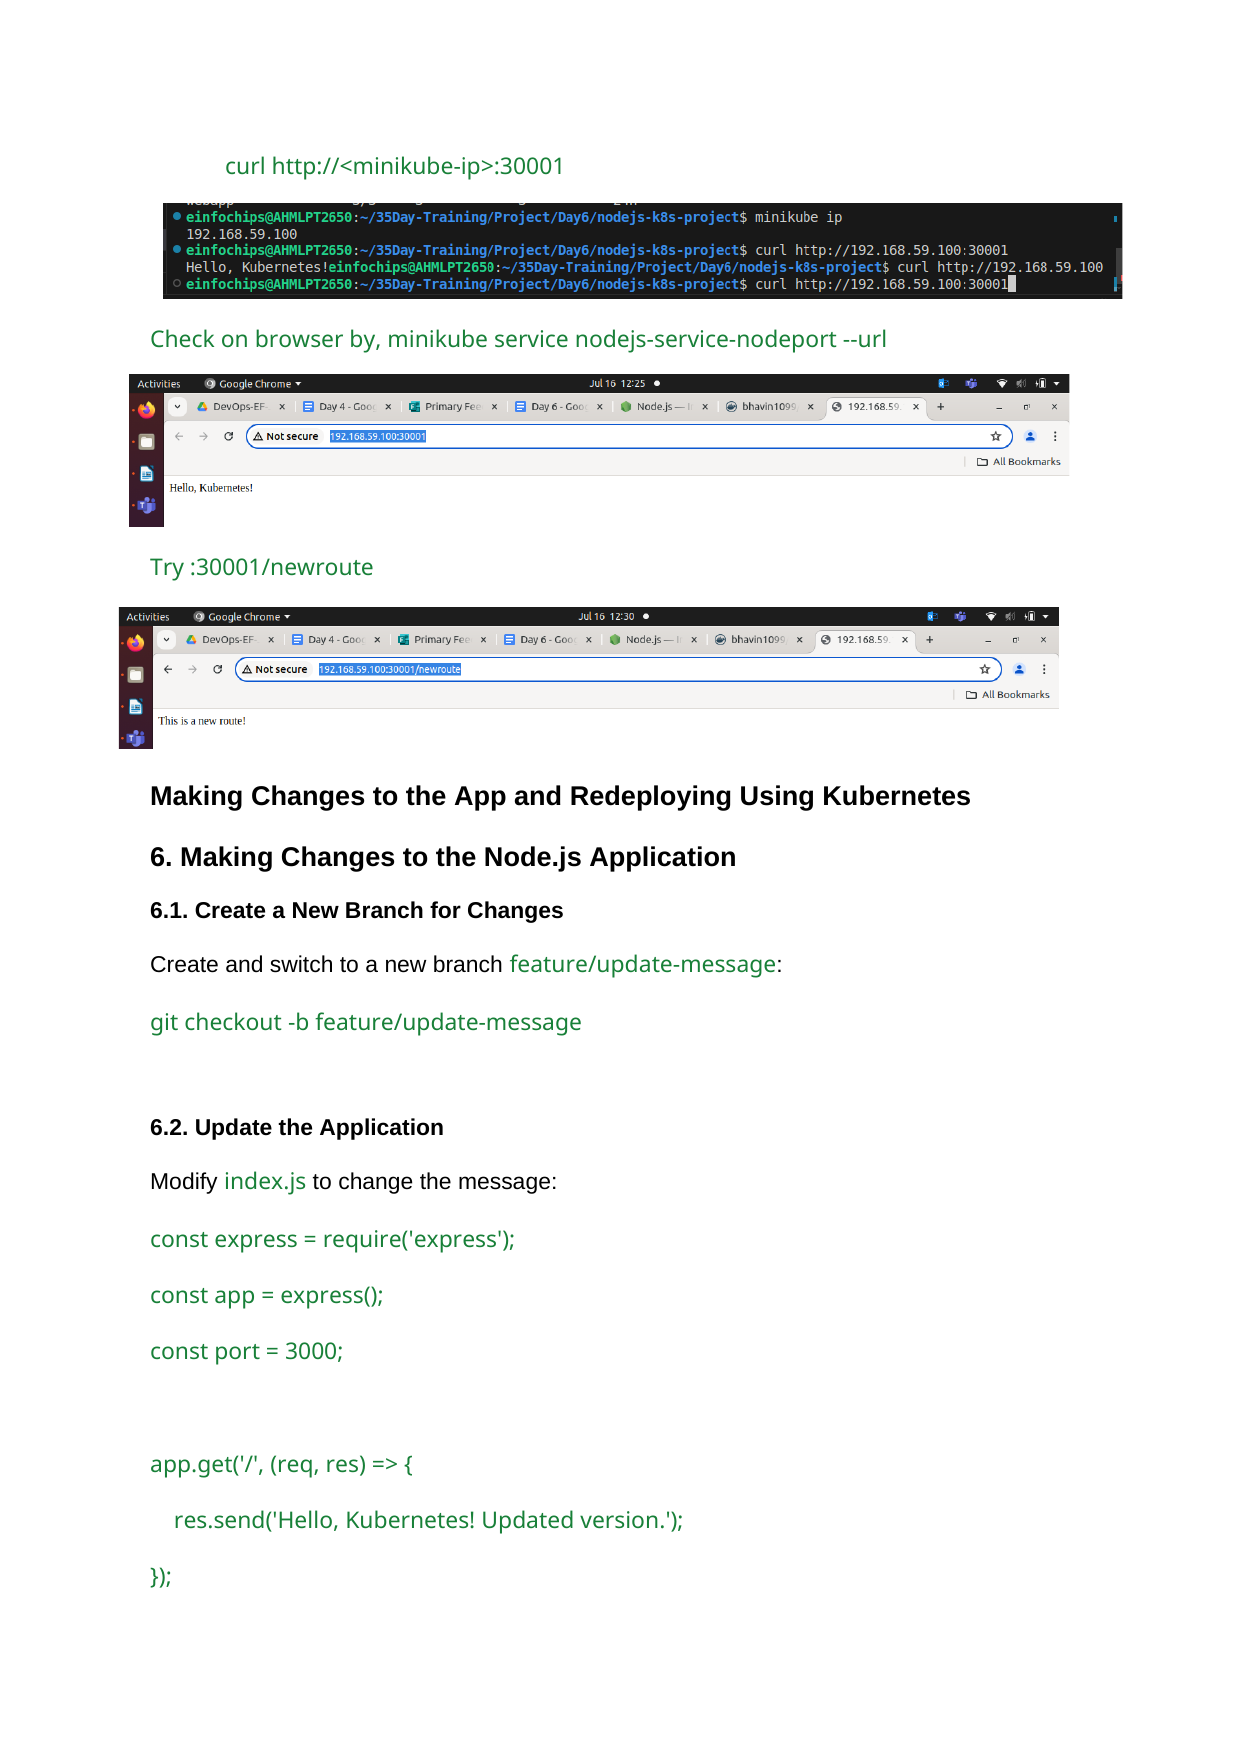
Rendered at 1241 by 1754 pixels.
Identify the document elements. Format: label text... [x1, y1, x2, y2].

text Create and switch to a new branch feature/update-message: git checkout -b feature/update-message [150, 948, 1090, 1037]
picture [163, 288, 1123, 299]
subtitle Making Changes to the App and Redeploying Using Kubernetes [150, 780, 1090, 812]
text app.get('/', (req, res) => { [150, 1448, 1090, 1479]
subtitle 6. Making Changes to the Node.js Application [150, 841, 1090, 872]
text Check on browser by, minikube service nodejs-service-nodeport --url [150, 206, 1090, 354]
list curl http://<minikube-ip>:30001 [187, 150, 1090, 181]
text 6.2. Update the Application [150, 1114, 1090, 1140]
text Modify index.js to change the message: const express = require('express'); [150, 1165, 1090, 1254]
text const port = 3000; [150, 1335, 1090, 1366]
text 6.1. Create a New Branch for Changes [150, 897, 1090, 923]
text const app = express(); [150, 1279, 1090, 1310]
text }); [150, 1560, 1090, 1591]
text res.send('Hello, Kubernetes! Updated version.'); [150, 1504, 1090, 1535]
text Try :30001/newroute [150, 379, 1090, 582]
